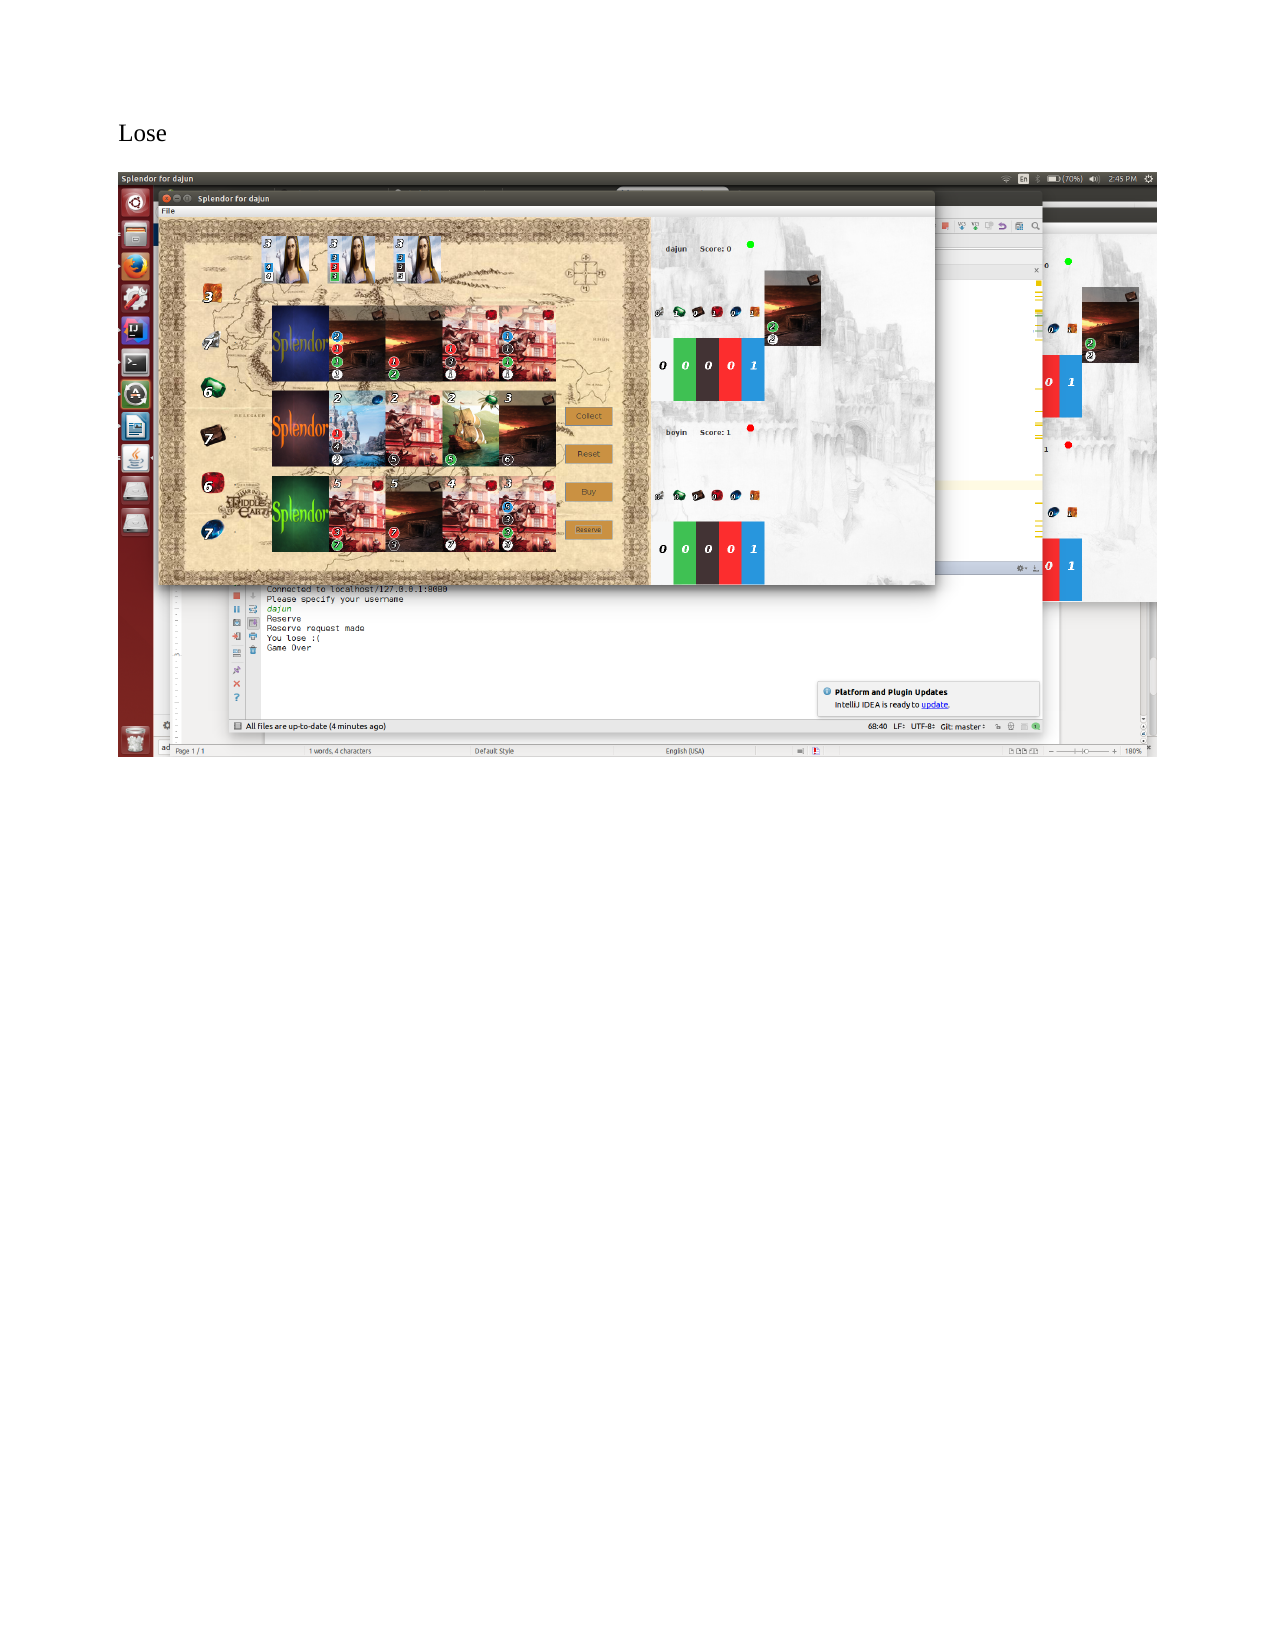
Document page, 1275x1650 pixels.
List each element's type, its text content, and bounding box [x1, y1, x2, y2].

picture [118, 172, 1157, 757]
text Lose [118, 118, 1157, 147]
